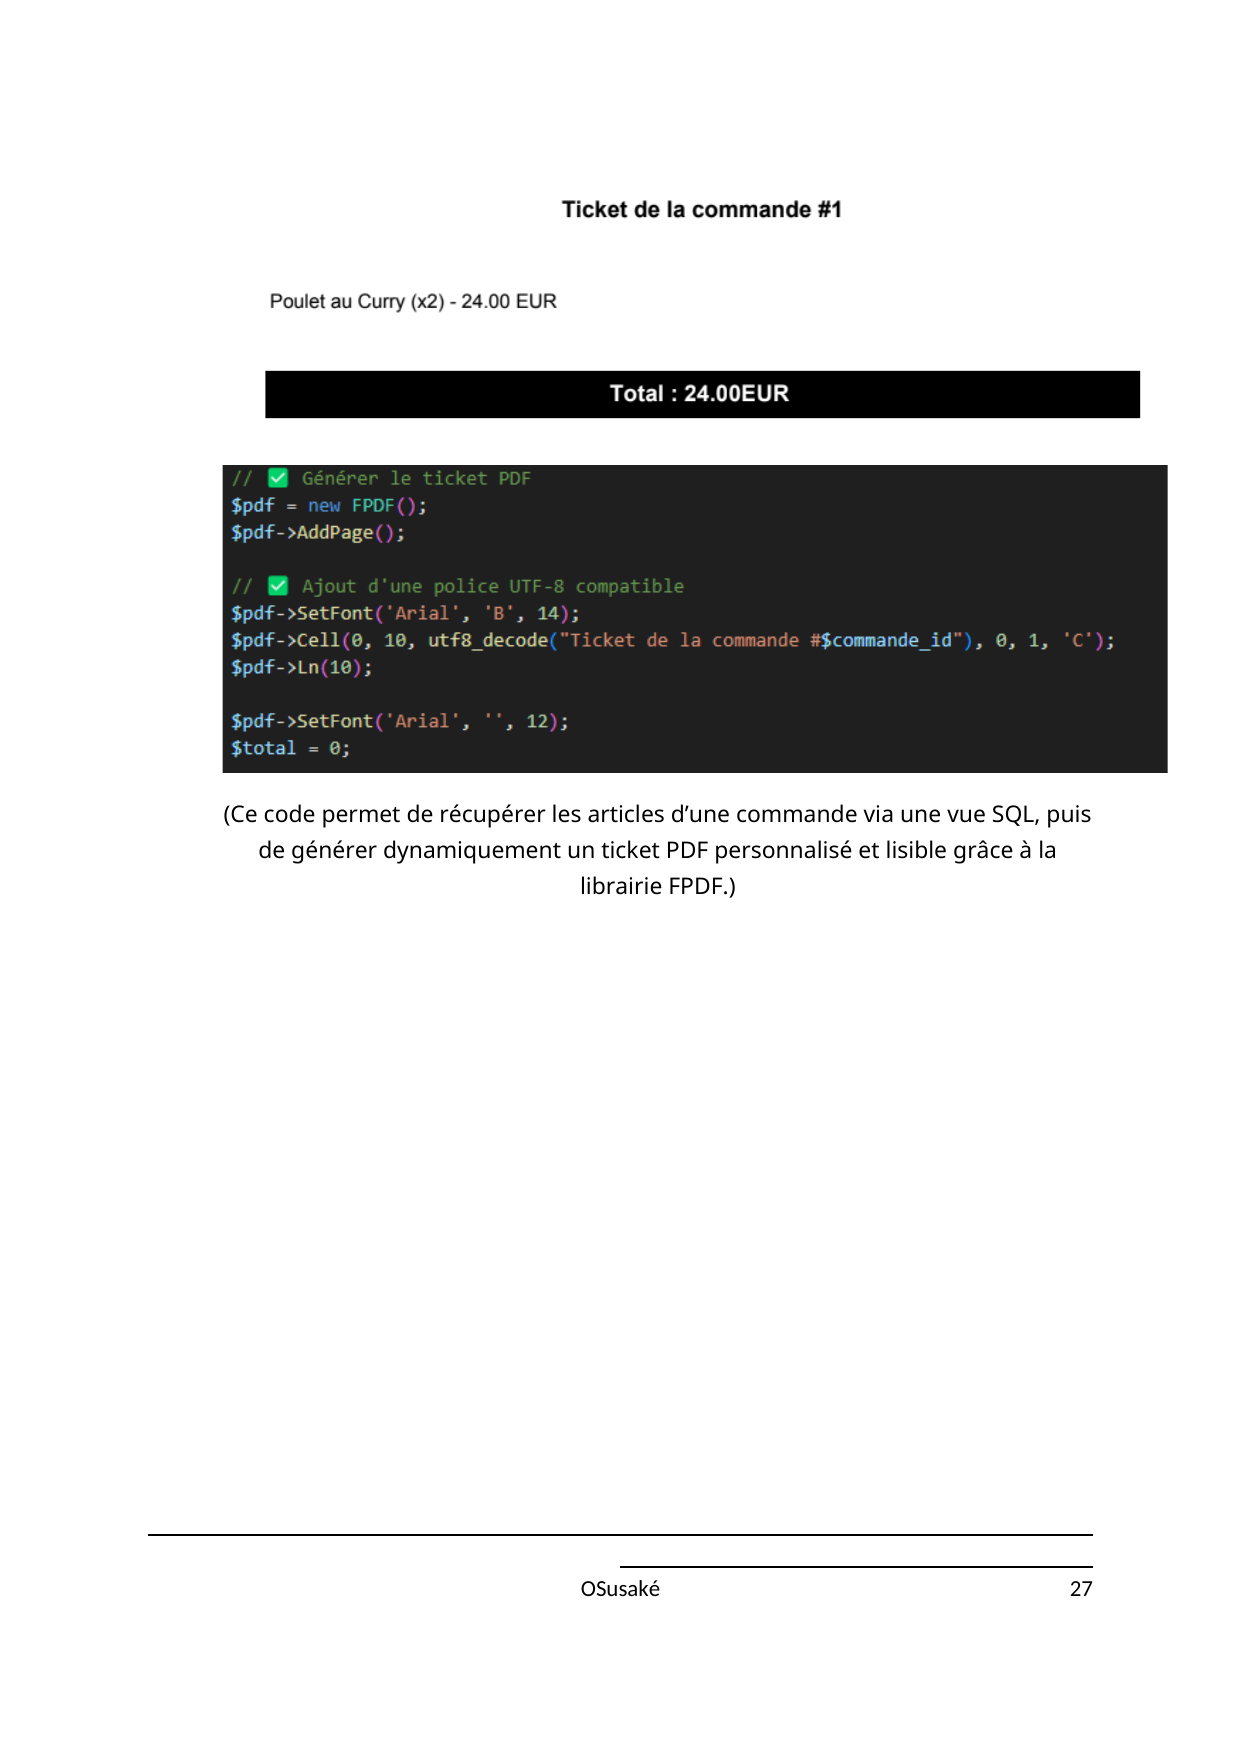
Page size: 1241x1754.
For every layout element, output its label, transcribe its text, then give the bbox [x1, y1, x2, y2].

picture [222, 465, 1168, 773]
text (Ce code permet de récupérer les articles d’une commande via une vue SQL, puis de générer dynamiquement un ticket PDF personnalisé et lisible grâce à la librairie FPDF.) [223, 798, 1093, 901]
picture [222, 147, 1168, 440]
